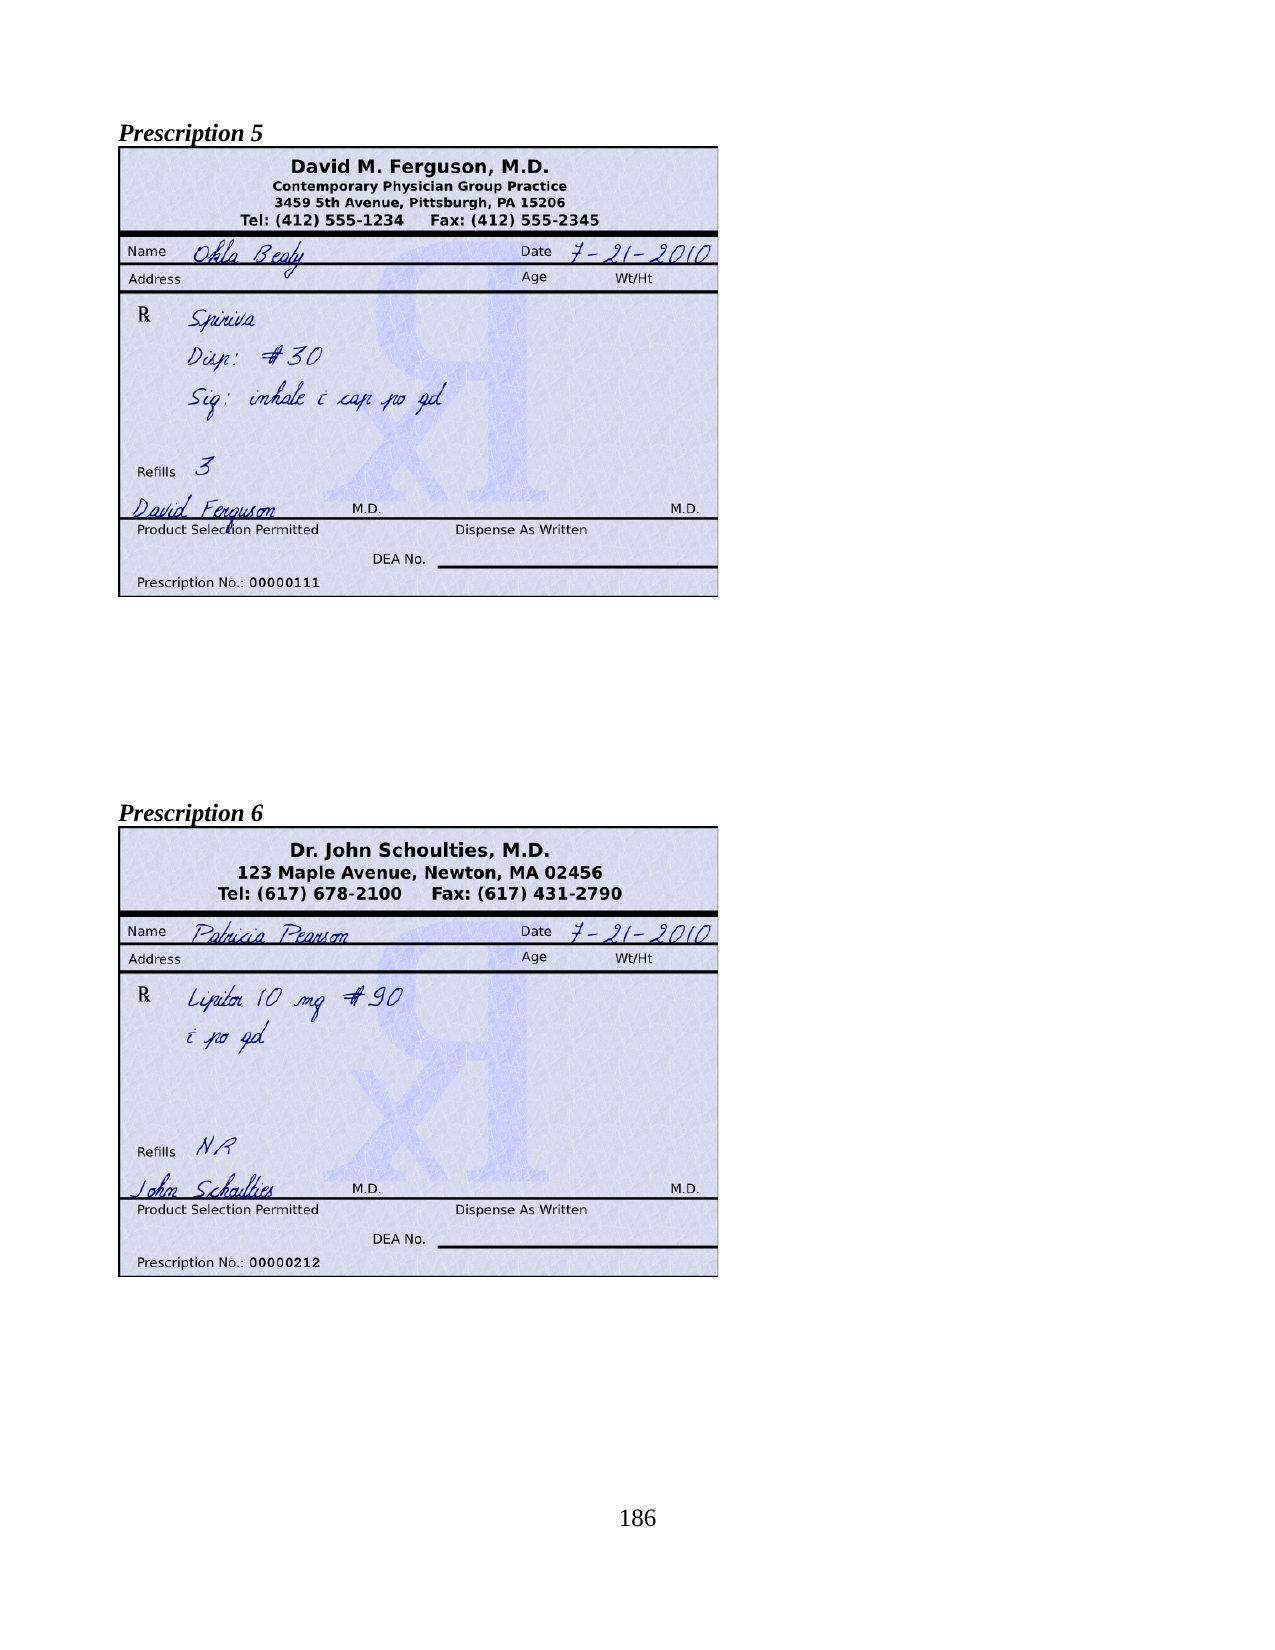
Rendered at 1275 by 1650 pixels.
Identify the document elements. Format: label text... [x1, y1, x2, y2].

picture [118, 826, 719, 1277]
text Prescription 5 [118, 118, 1157, 147]
text Prescription 6 [118, 798, 1157, 827]
picture [118, 146, 719, 597]
